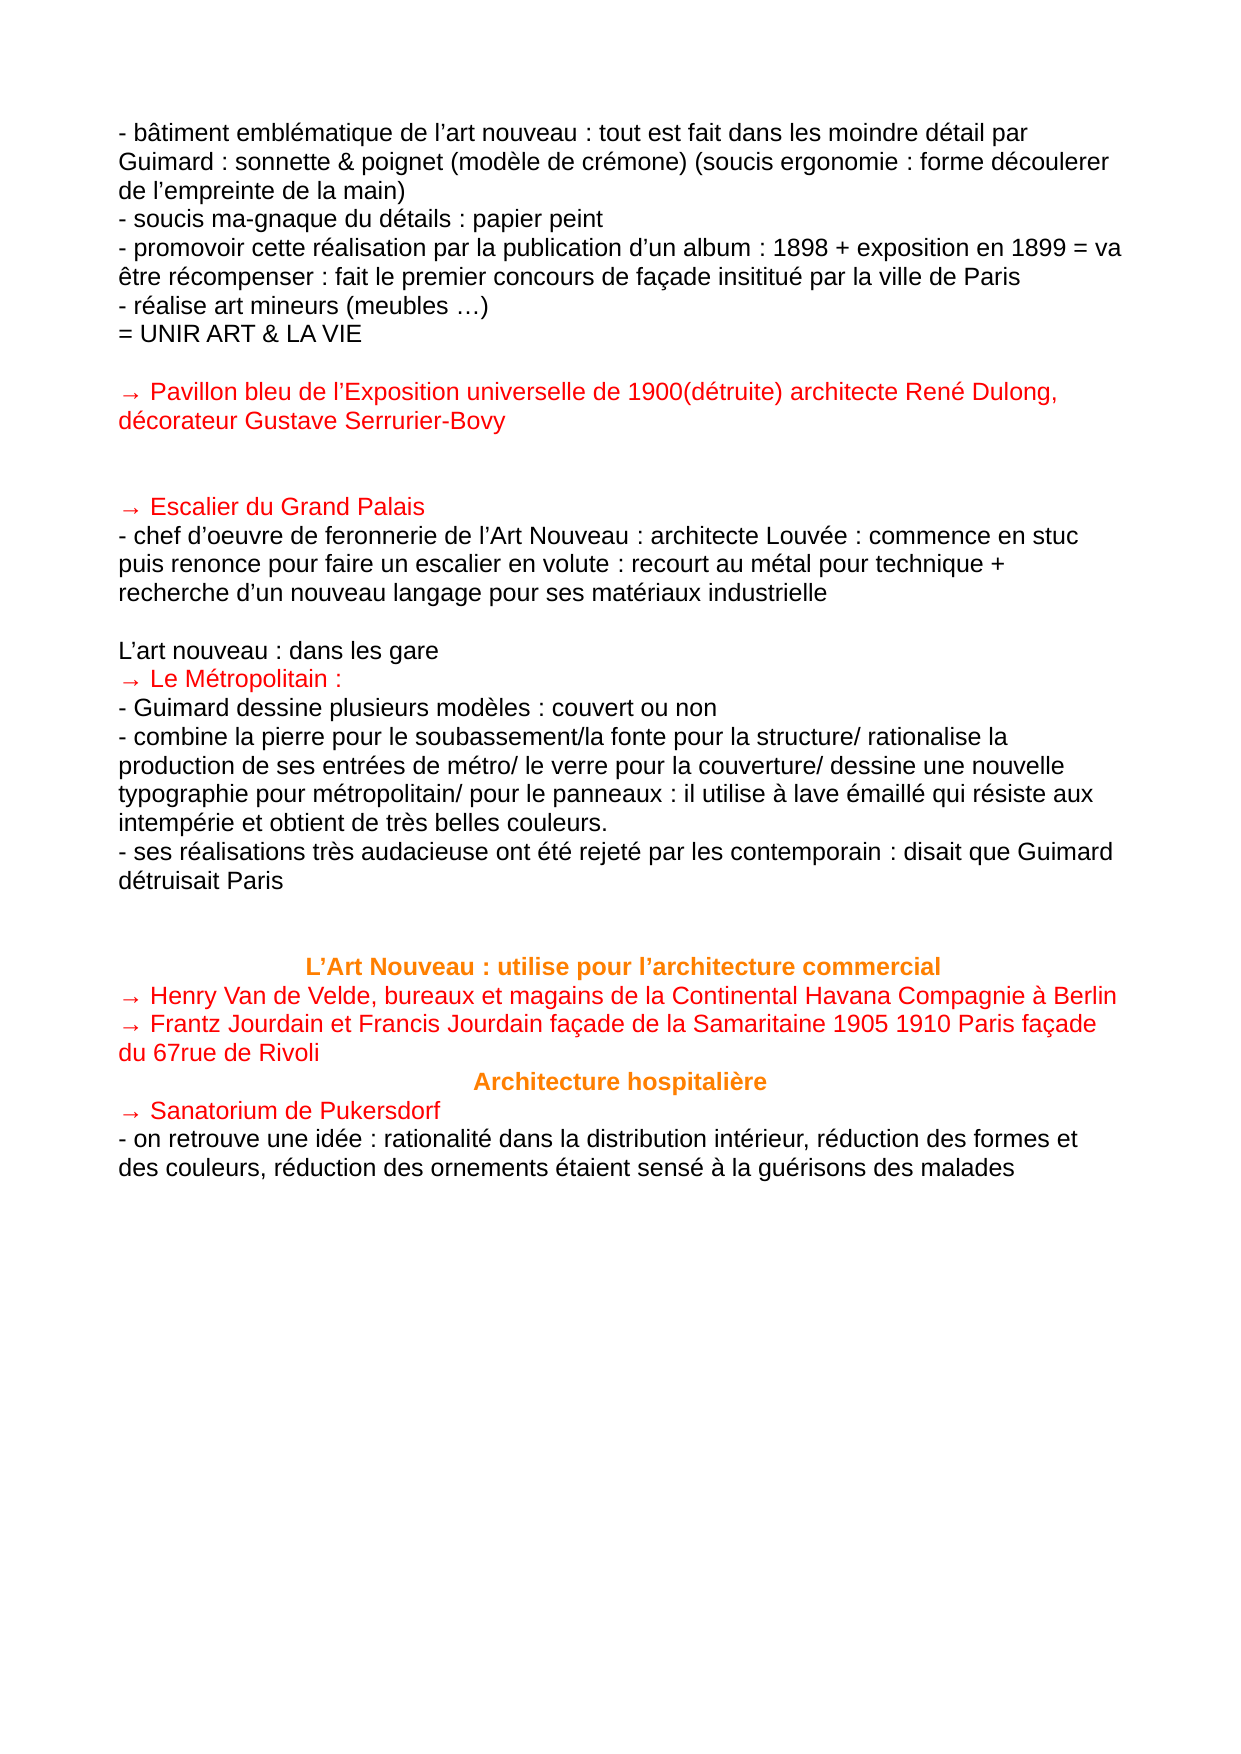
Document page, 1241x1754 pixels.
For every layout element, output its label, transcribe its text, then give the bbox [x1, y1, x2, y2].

text = UNIR ART & LA VIE [118, 319, 1122, 348]
text L’art nouveau : dans les gare [118, 636, 1122, 664]
text → Henry Van de Velde, bureaux et magains de la Continental Havana Compagnie à Berlin [118, 981, 1122, 1009]
text → Le Métropolitain : [118, 664, 1122, 693]
text Architecture hospitalière [118, 1067, 1122, 1096]
text → Pavillon bleu de l’Exposition universelle de 1900(détruite) architecte René Dulong, décorateur Gustave Serrurier-Bovy [118, 377, 1122, 434]
text - on retrouve une idée : rationalité dans la distribution intérieur, réduction des formes et des couleurs, réduction des ornements étaient sensé à la guérisons des malades [118, 1124, 1122, 1182]
text L’Art Nouveau : utilise pour l’architecture commercial [118, 952, 1122, 981]
text - soucis ma-gnaque du détails : papier peint [118, 204, 1122, 233]
text - ses réalisations très audacieuse ont été rejeté par les contemporain : disait que Guimard détruisait Paris [118, 837, 1122, 894]
text - promovoir cette réalisation par la publication d’un album : 1898 + exposition en 1899 = va être récompenser : fait le premier concours de façade insititué par la ville de Paris [118, 233, 1122, 291]
text - chef d’oeuvre de feronnerie de l’Art Nouveau : architecte Louvée : commence en stuc puis renonce pour faire un escalier en volute : recourt au métal pour technique + recherche d’un nouveau langage pour ses matériaux industrielle [118, 521, 1122, 607]
text - Guimard dessine plusieurs modèles : couvert ou non [118, 693, 1122, 722]
text → Sanatorium de Pukersdorf [118, 1096, 1122, 1124]
text - bâtiment emblématique de l’art nouveau : tout est fait dans les moindre détail par Guimard : sonnette & poignet (modèle de crémone) (soucis ergonomie : forme découlerer de l’empreinte de la main) [118, 118, 1122, 204]
text - réalise art mineurs (meubles …) [118, 291, 1122, 319]
text → Frantz Jourdain et Francis Jourdain façade de la Samaritaine 1905 1910 Paris façade du 67rue de Rivoli [118, 1009, 1122, 1067]
text - combine la pierre pour le soubassement/la fonte pour la structure/ rationalise la production de ses entrées de métro/ le verre pour la couverture/ dessine une nouvelle typographie pour métropolitain/ pour le panneaux : il utilise à lave émaillé qui résiste aux intempérie et obtient de très belles couleurs. [118, 722, 1122, 837]
text → Escalier du Grand Palais [118, 492, 1122, 521]
